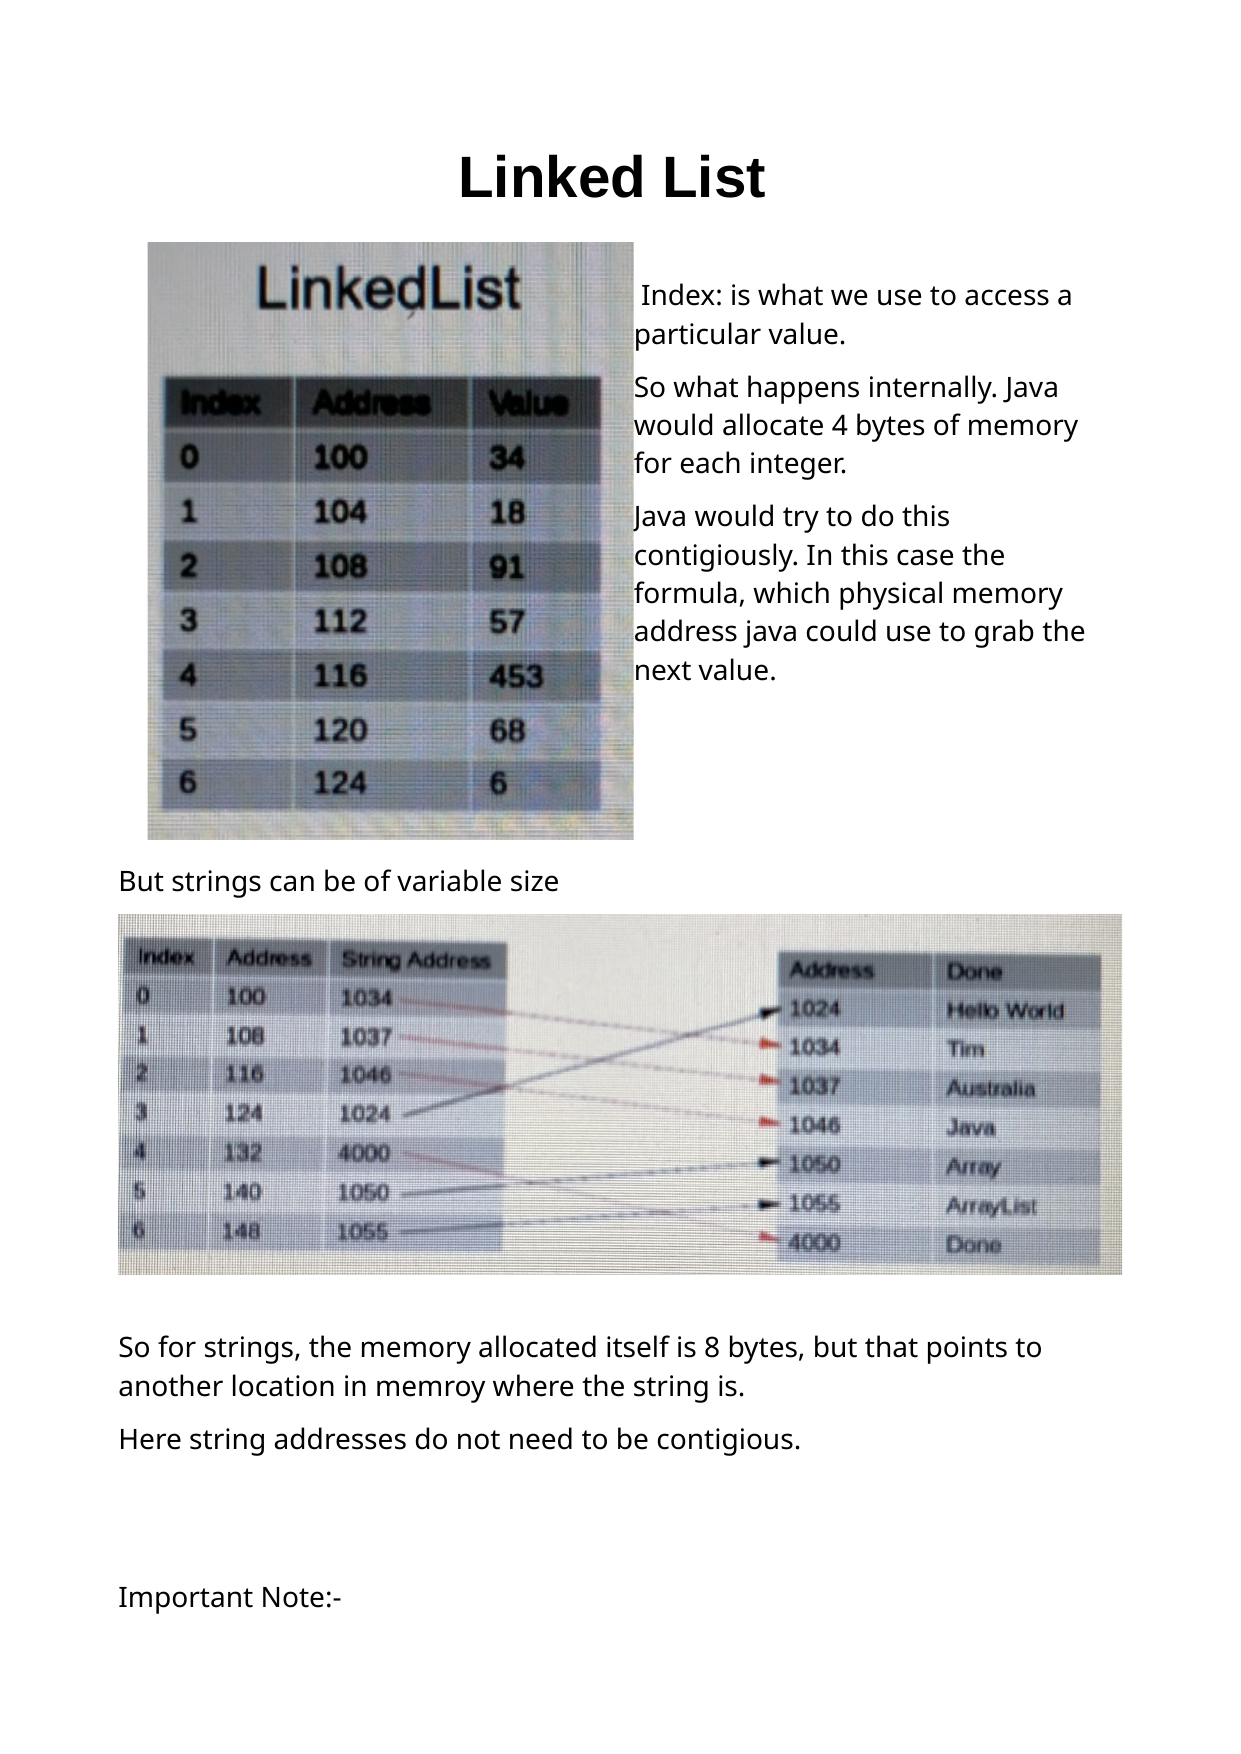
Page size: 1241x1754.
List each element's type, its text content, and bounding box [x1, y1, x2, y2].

text [118, 496, 147, 688]
text Java would try to do this contigiously. In this case the formula, which physical memory address java could use to grab the next value. [634, 496, 1122, 688]
text Here string addresses do not need to be contigious. [118, 1419, 1122, 1457]
text Important Note:- [118, 1578, 1122, 1616]
picture [118, 914, 1123, 1275]
picture [147, 242, 634, 840]
title Linked List [118, 143, 1122, 210]
text So for strings, the memory allocated itself is 8 bytes, but that points to another location in memroy where the string is. [118, 1328, 1122, 1404]
text But strings can be of variable size [118, 861, 1122, 900]
text [118, 276, 147, 352]
text So what happens internally. Java would allocate 4 bytes of memory for each integer. [634, 367, 1122, 482]
text [118, 367, 147, 482]
text Index: is what we use to access a particular value. [634, 276, 1122, 352]
